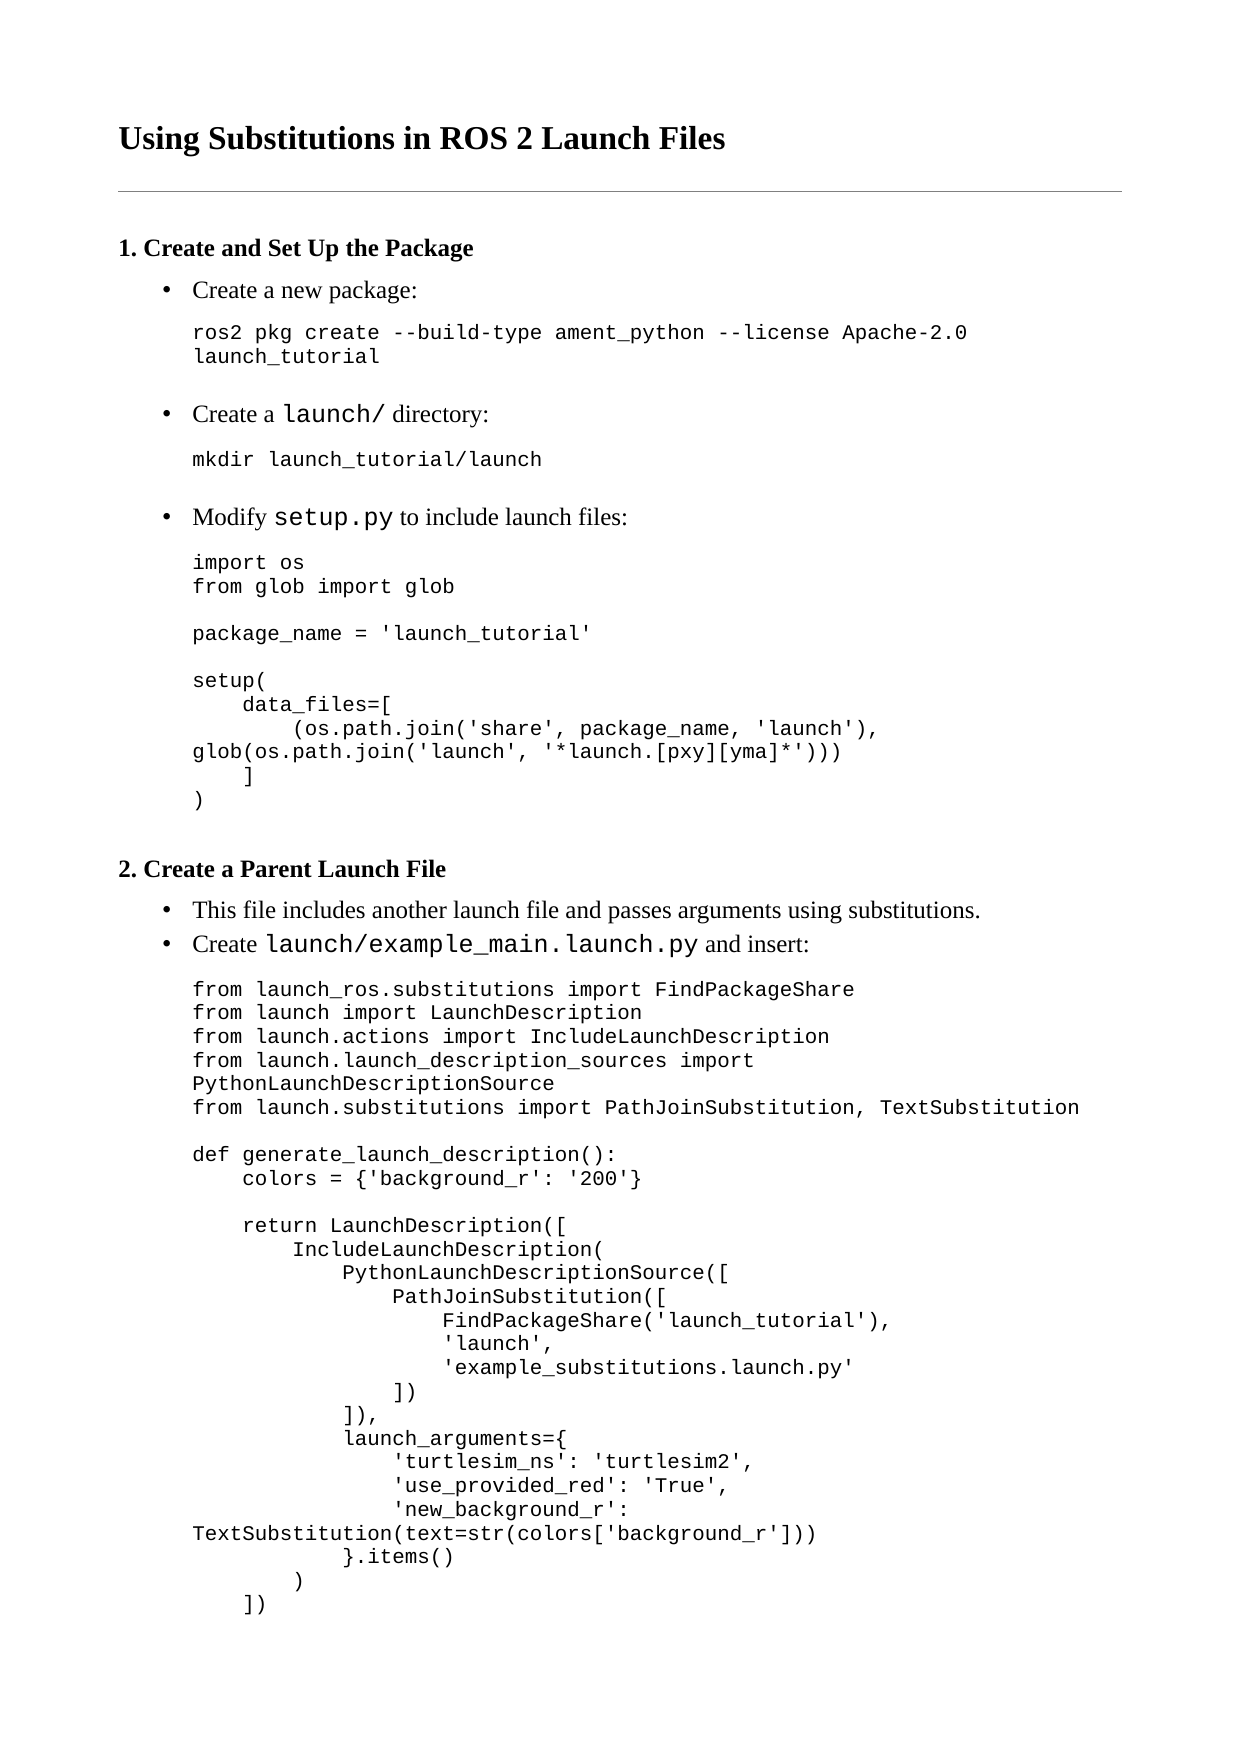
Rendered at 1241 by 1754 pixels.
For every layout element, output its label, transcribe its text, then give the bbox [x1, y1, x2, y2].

subtitle 1. Create and Set Up the Package [118, 233, 1122, 262]
list import os [162, 552, 1122, 576]
list }.items() [162, 1546, 1122, 1570]
list ]) [162, 1593, 1122, 1617]
list ] [162, 765, 1122, 789]
list PathJoinSubstitution([ [162, 1286, 1122, 1310]
list (os.path.join('share', package_name, 'launch'), glob(os.path.join('launch', '*launch.[pxy][yma]*'))) [162, 718, 1122, 765]
list IncludeLaunchDescription( [162, 1239, 1122, 1262]
list ros2 pkg create --build-type ament_python --license Apache-2.0 launch_tutorial [162, 322, 1122, 370]
list from launch import LaunchDescription [162, 1002, 1122, 1026]
list return LaunchDescription([ [162, 1215, 1122, 1239]
list ]), [162, 1404, 1122, 1428]
list mkdir launch_tutorial/launch [162, 449, 1122, 473]
list 'use_provided_red': 'True', [162, 1475, 1122, 1499]
list Create a launch/ directory: [162, 399, 1122, 430]
list launch_arguments={ [162, 1428, 1122, 1452]
list Create launch/example_main.launch.py and insert: [162, 929, 1122, 959]
list ) [162, 789, 1122, 812]
list Create a new package: [162, 275, 1122, 303]
list 'turtlesim_ns': 'turtlesim2', [162, 1452, 1122, 1475]
list 'example_substitutions.launch.py' [162, 1357, 1122, 1381]
list from launch.substitutions import PathJoinSubstitution, TextSubstitution [162, 1097, 1122, 1121]
text Using Substitutions in ROS 2 Launch Files [118, 118, 1122, 156]
list 'new_background_r': TextSubstitution(text=str(colors['background_r'])) [162, 1499, 1122, 1546]
list from launch.launch_description_sources import PythonLaunchDescriptionSource [162, 1049, 1122, 1097]
list PythonLaunchDescriptionSource([ [162, 1262, 1122, 1286]
list def generate_launch_description(): [162, 1144, 1122, 1168]
list from glob import glob [162, 576, 1122, 599]
list ) [162, 1570, 1122, 1593]
list 'launch', [162, 1333, 1122, 1357]
list Modify setup.py to include launch files: [162, 502, 1122, 533]
list package_name = 'launch_tutorial' [162, 623, 1122, 647]
list from launch_ros.substitutions import FindPackageShare [162, 979, 1122, 1002]
list setup( [162, 671, 1122, 694]
subtitle 2. Create a Parent Launch File [118, 854, 1122, 883]
list data_files=[ [162, 694, 1122, 718]
list from launch.actions import IncludeLaunchDescription [162, 1026, 1122, 1049]
list colors = {'background_r': '200'} [162, 1168, 1122, 1191]
list ]) [162, 1381, 1122, 1404]
list This file includes another launch file and passes arguments using substitutions. [162, 896, 1122, 924]
list FindPackageShare('launch_tutorial'), [162, 1310, 1122, 1333]
